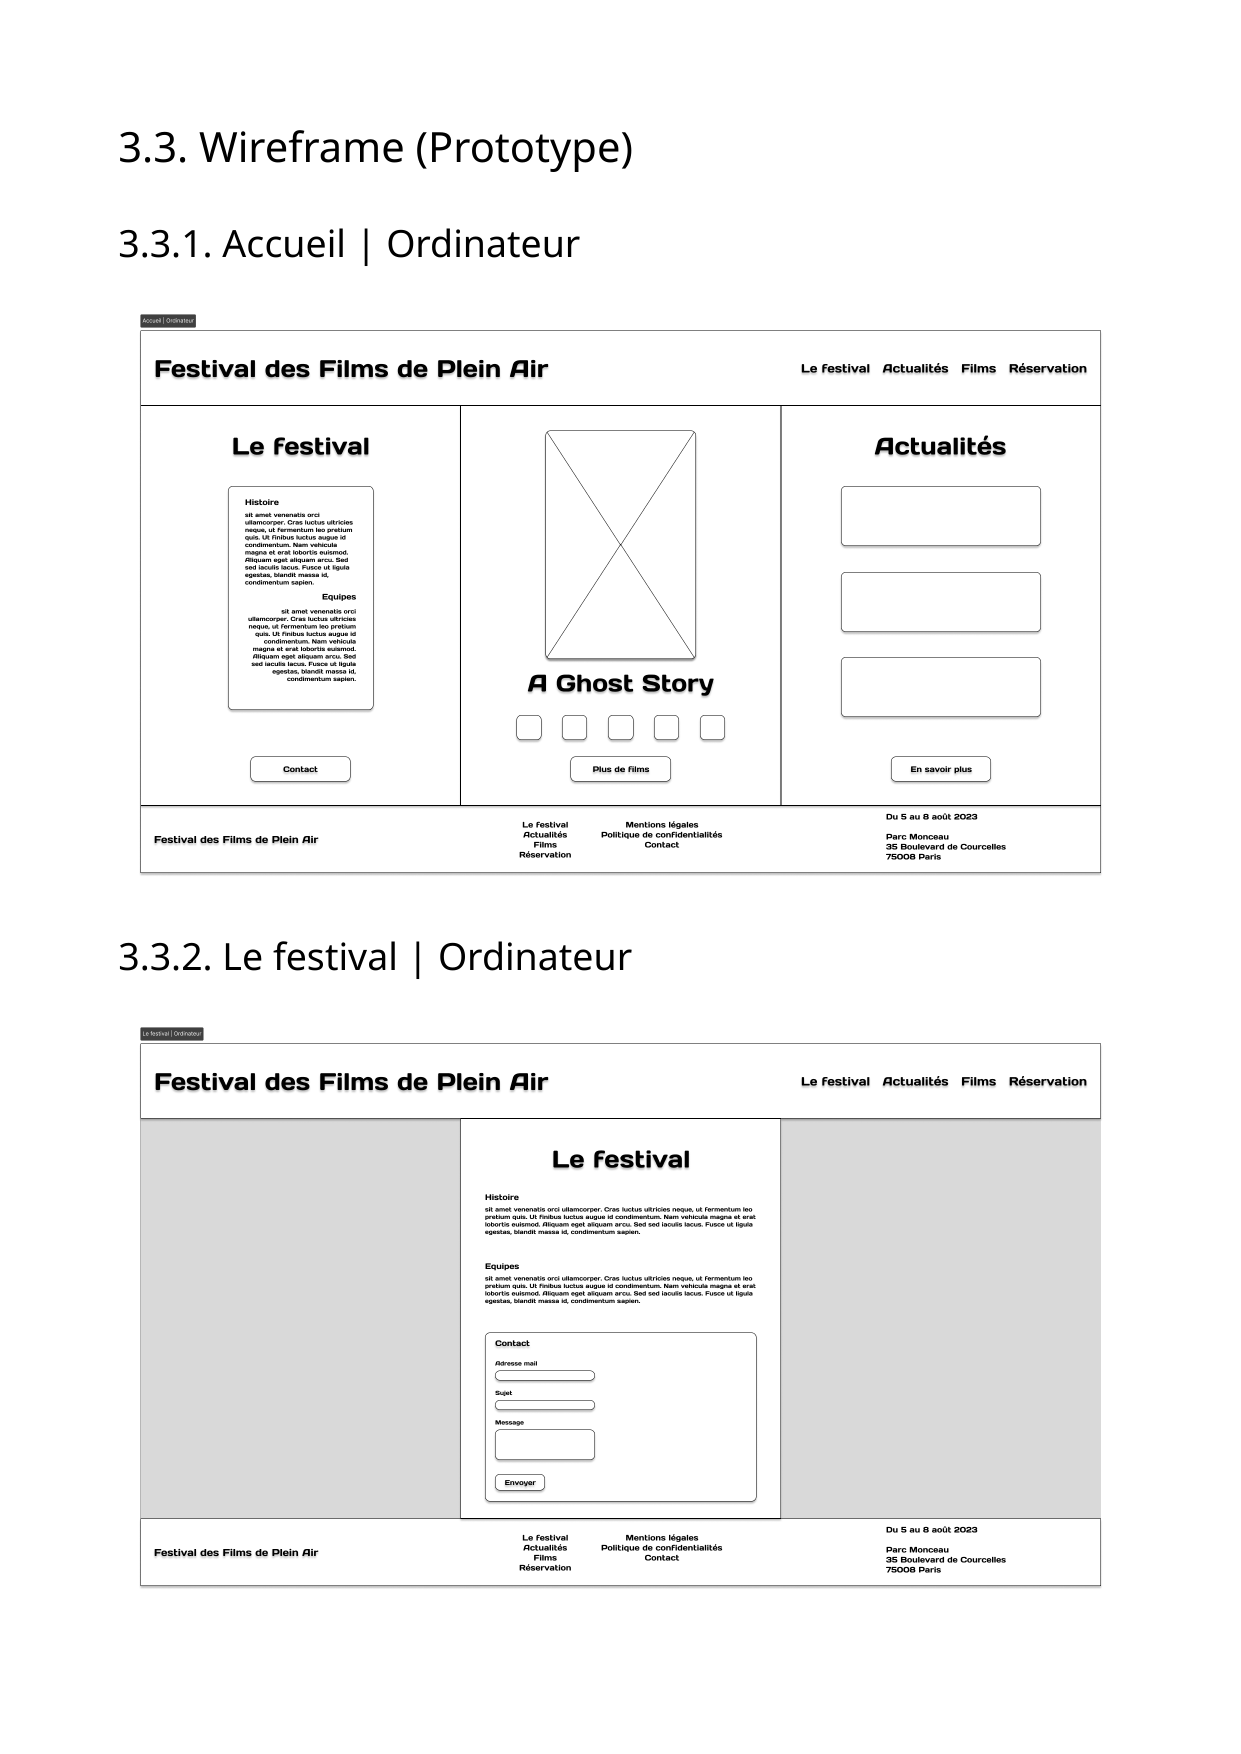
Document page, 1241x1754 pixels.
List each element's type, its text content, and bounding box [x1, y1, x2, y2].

text 3.3.1. Accueil | Ordinateur [118, 217, 1122, 268]
picture [118, 310, 1123, 897]
text 3.3. Wireframe (Prototype) [118, 118, 1122, 175]
picture [118, 1023, 1123, 1610]
text 3.3.2. Le festival | Ordinateur [118, 931, 1122, 982]
